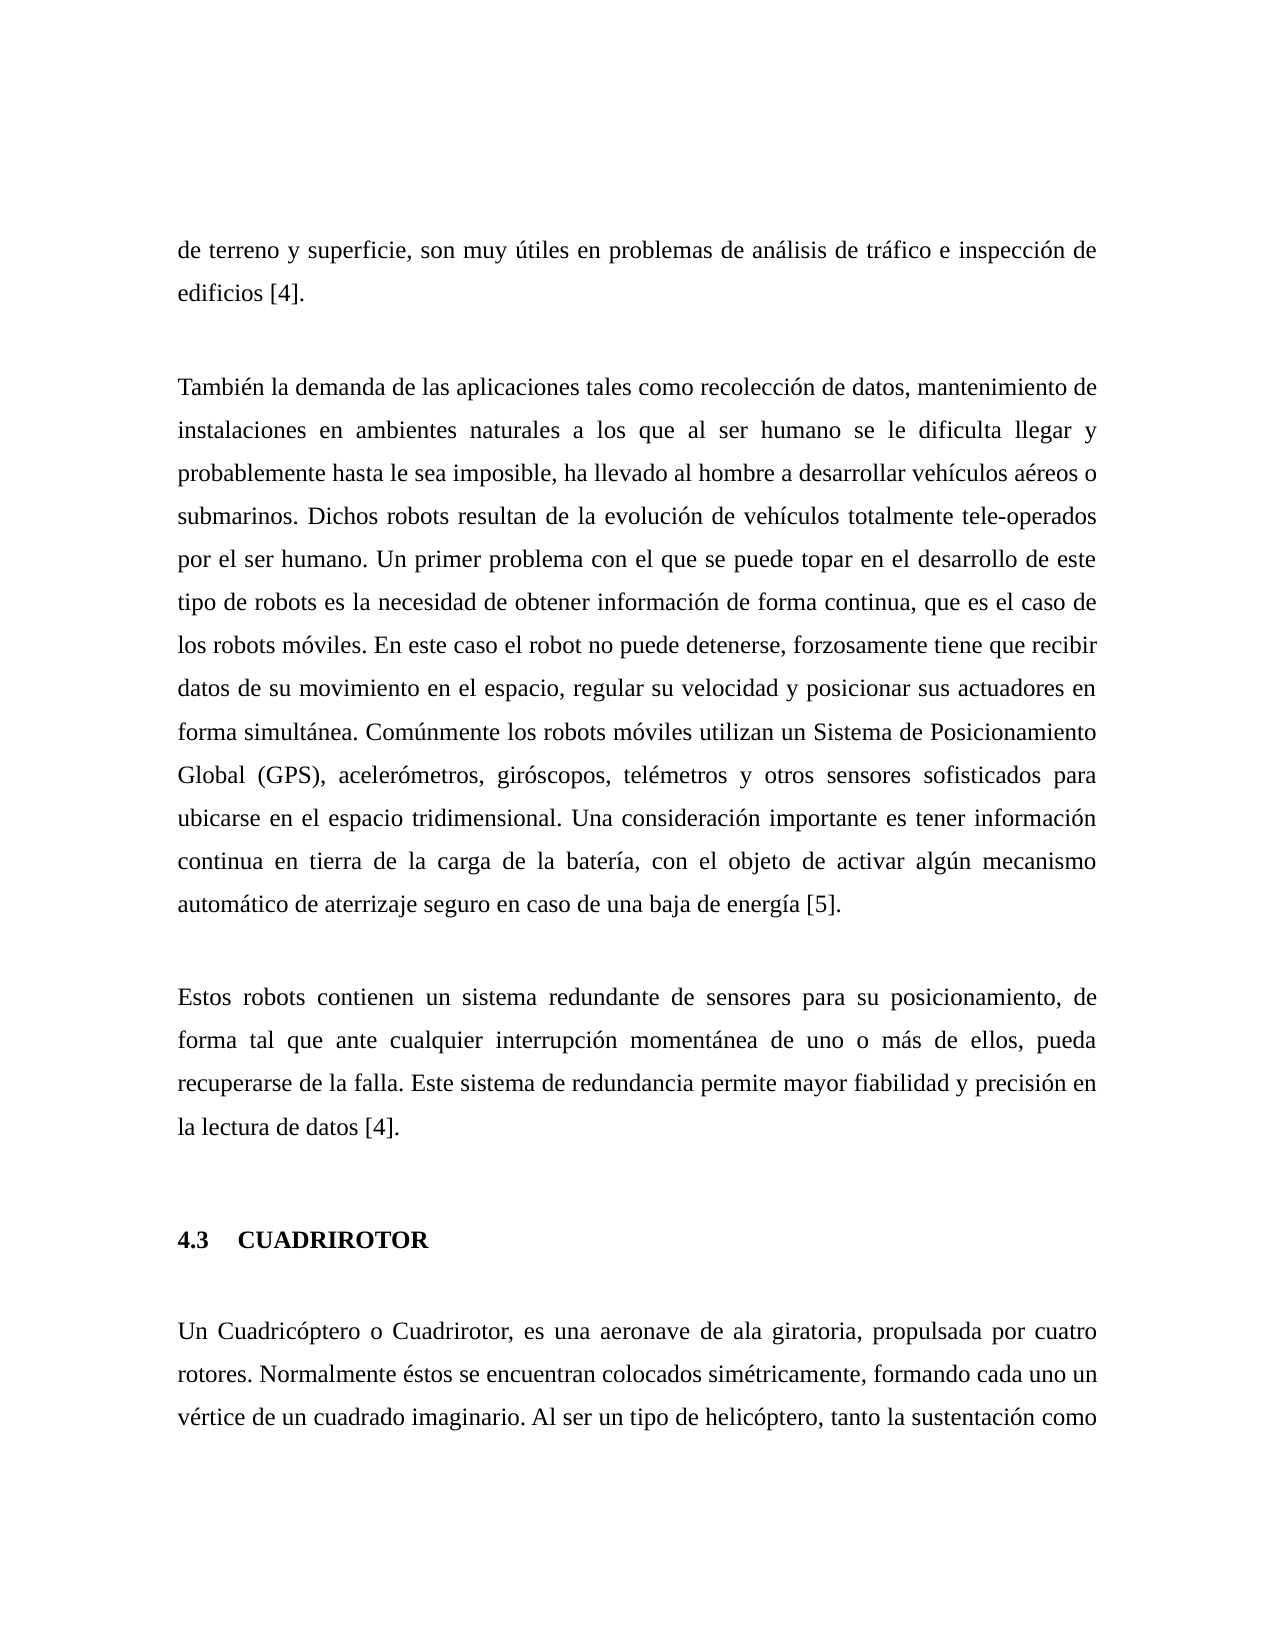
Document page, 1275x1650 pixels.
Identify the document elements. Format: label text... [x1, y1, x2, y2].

text de terreno y superficie, son muy útiles en problemas de análisis de tráfico e inspección de edificios [4]. [177, 235, 1098, 307]
text Un Cuadricóptero o Cuadrirotor, es una aeronave de ala giratoria, propulsada por cuatro rotores. Normalmente éstos se encuentran colocados simétricamente, formando cada uno un vértice de un cuadrado imaginario. Al ser un tipo de helicóptero, tanto la sustentación como [177, 1316, 1098, 1431]
text Estos robots contienen un sistema redundante de sensores para su posicionamiento, de forma tal que ante cualquier interrupción momentánea de uno o más de ellos, pueda recuperarse de la falla. Este sistema de redundancia permite mayor fiabilidad y precisión en la lectura de datos [4]. [177, 982, 1098, 1140]
text También la demanda de las aplicaciones tales como recolección de datos, mantenimiento de instalaciones en ambientes naturales a los que al ser humano se le dificulta llegar y probablemente hasta le sea imposible, ha llevado al hombre a desarrollar vehículos aéreos o submarinos. Dichos robots resultan de la evolución de vehículos totalmente tele-operados por el ser humano. Un primer problema con el que se puede topar en el desarrollo de este tipo de robots es la necesidad de obtener información de forma continua, que es el caso de los robots móviles. En este caso el robot no puede detenerse, forzosamente tiene que recibir datos de su movimiento en el espacio, regular su velocidad y posicionar sus actuadores en forma simultánea. Comúnmente los robots móviles utilizan un Sistema de Posicionamiento Global (GPS), acelerómetros, giróscopos, telémetros y otros sensores sofisticados para ubicarse en el espacio tridimensional. Una consideración importante es tener información continua en tierra de la carga de la batería, con el objeto de activar algún mecanismo automático de aterrizaje seguro en caso de una baja de energía [5]. [177, 372, 1098, 918]
subtitle CUADRIROTOR [177, 1226, 1098, 1254]
